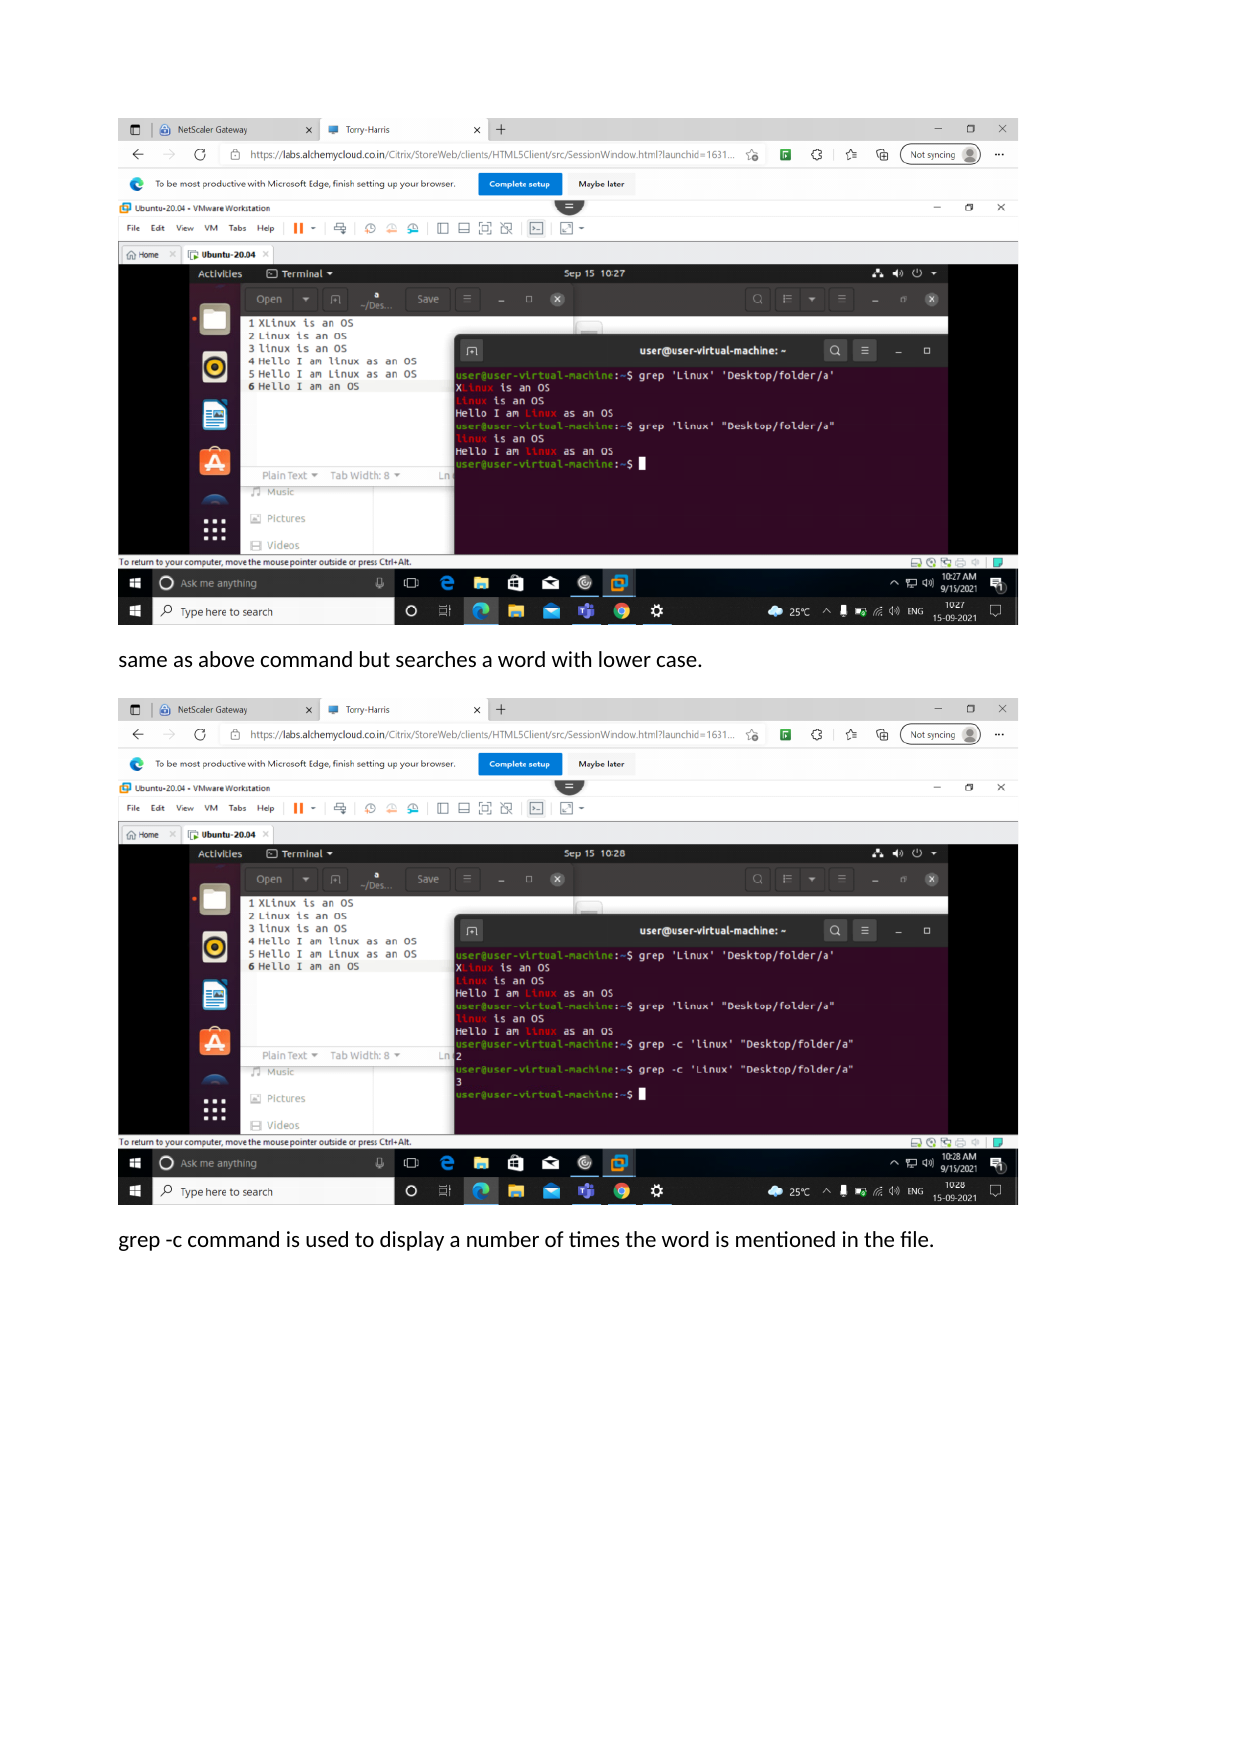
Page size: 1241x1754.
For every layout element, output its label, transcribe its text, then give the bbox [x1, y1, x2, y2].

text same as above command but searches a word with lower case. [118, 645, 1122, 673]
text grep -c command is used to display a number of times the word is mentioned in the file. [118, 1225, 1122, 1253]
